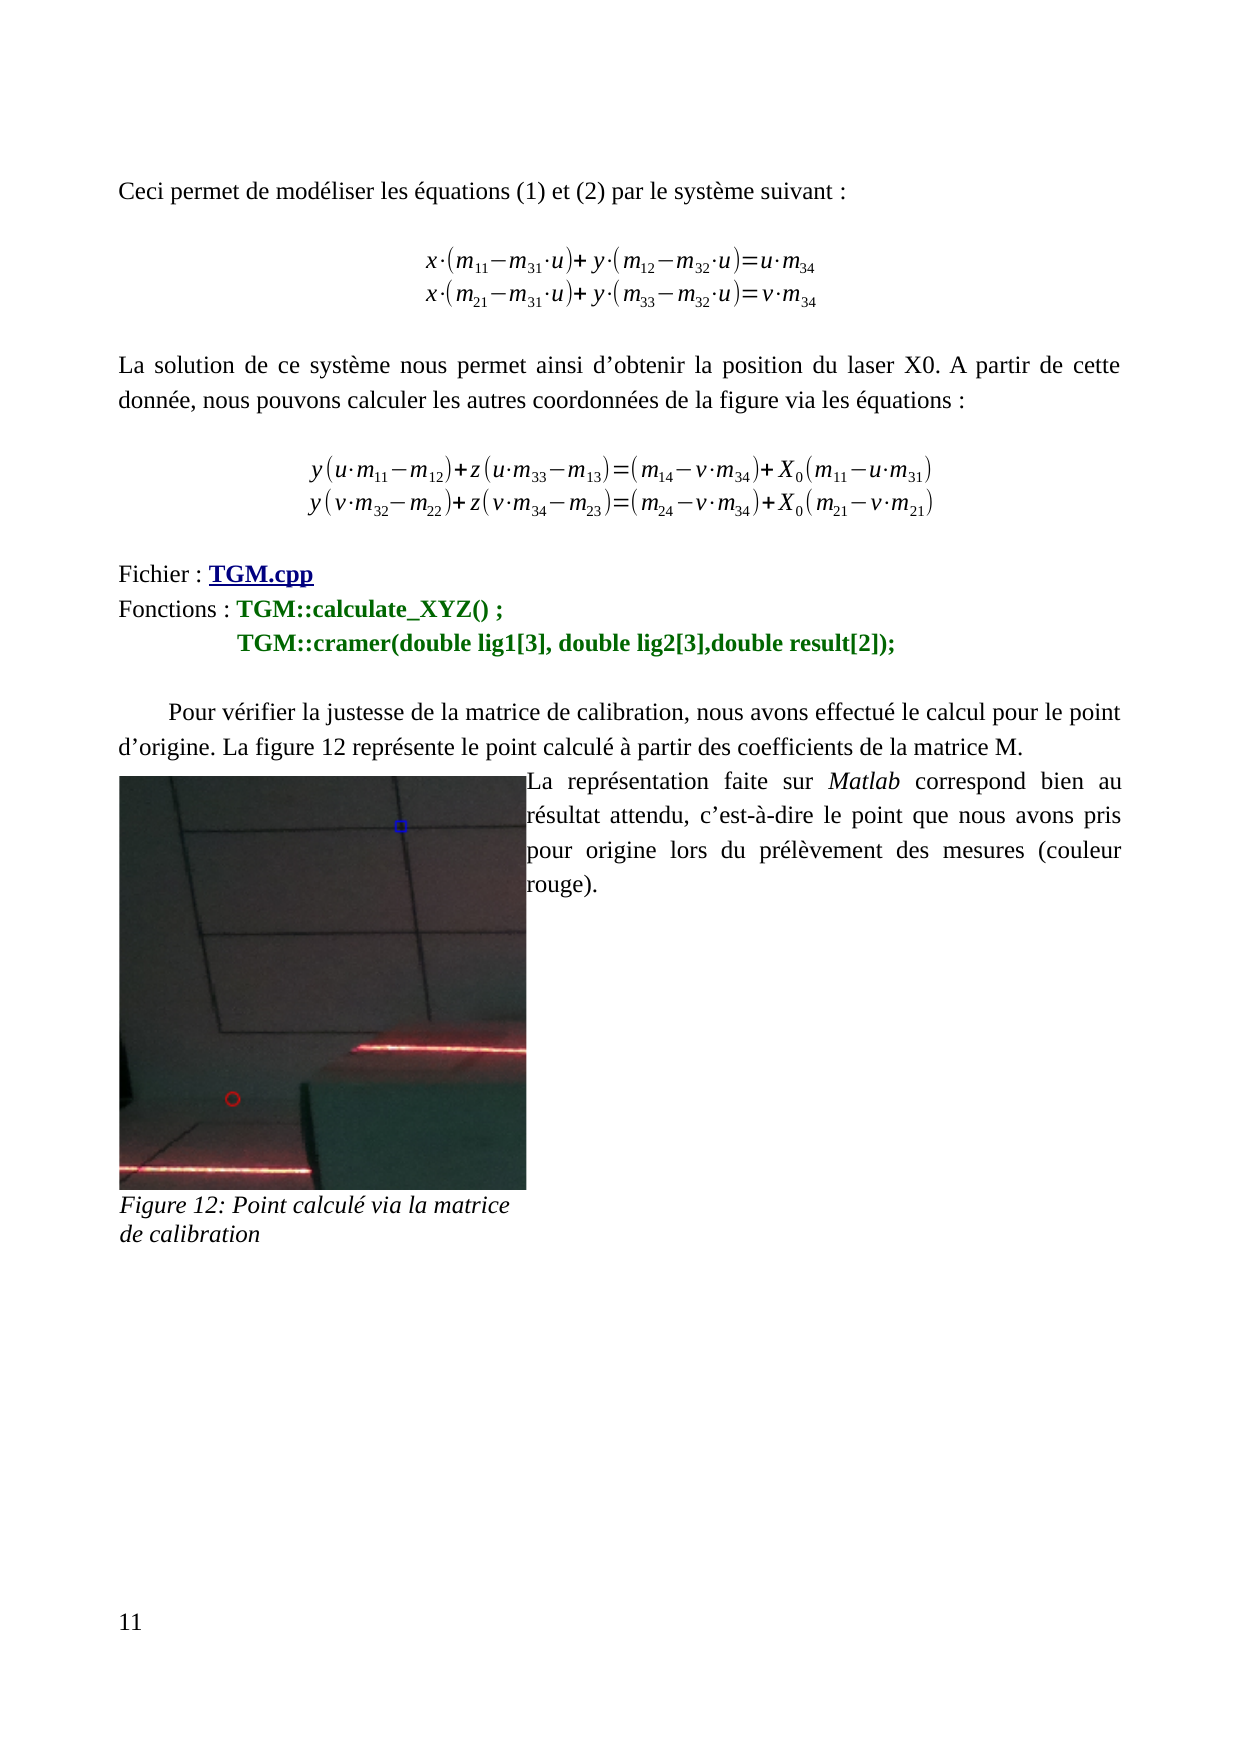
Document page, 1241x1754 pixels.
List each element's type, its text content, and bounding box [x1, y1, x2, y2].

text TGM::cramer(double lig1[3], double lig2[3],double result[2]); [118, 628, 1122, 657]
text Pour vérifier la justesse de la matrice de calibration, nous avons effectué le calcul pour le point d’origine. La figure 12 représente le point calculé à partir des coefficients de la matrice M. [118, 697, 1122, 760]
text Ceci permet de modéliser les équations (1) et (2) par le système suivant : [118, 176, 1122, 205]
text Fonctions : TGM::calculate_XYZ() ; [118, 594, 1122, 622]
text La solution de ce système nous permet ainsi d’obtenir la position du laser X0. A partir de cette donnée, nous pouvons calculer les autres coordonnées de la figure via les équations : [118, 351, 1122, 414]
text Fichier : TGM.cpp [118, 559, 1122, 588]
picture [119, 776, 527, 1190]
text Figure 12: Point calculé via la matrice de calibration [119, 1190, 526, 1247]
text La représentation faite sur Matlab correspond bien au résultat attendu, c’est-à-dire le point que nous avons pris pour origine lors du prélèvement des mesures (couleur rouge). [118, 764, 1122, 898]
